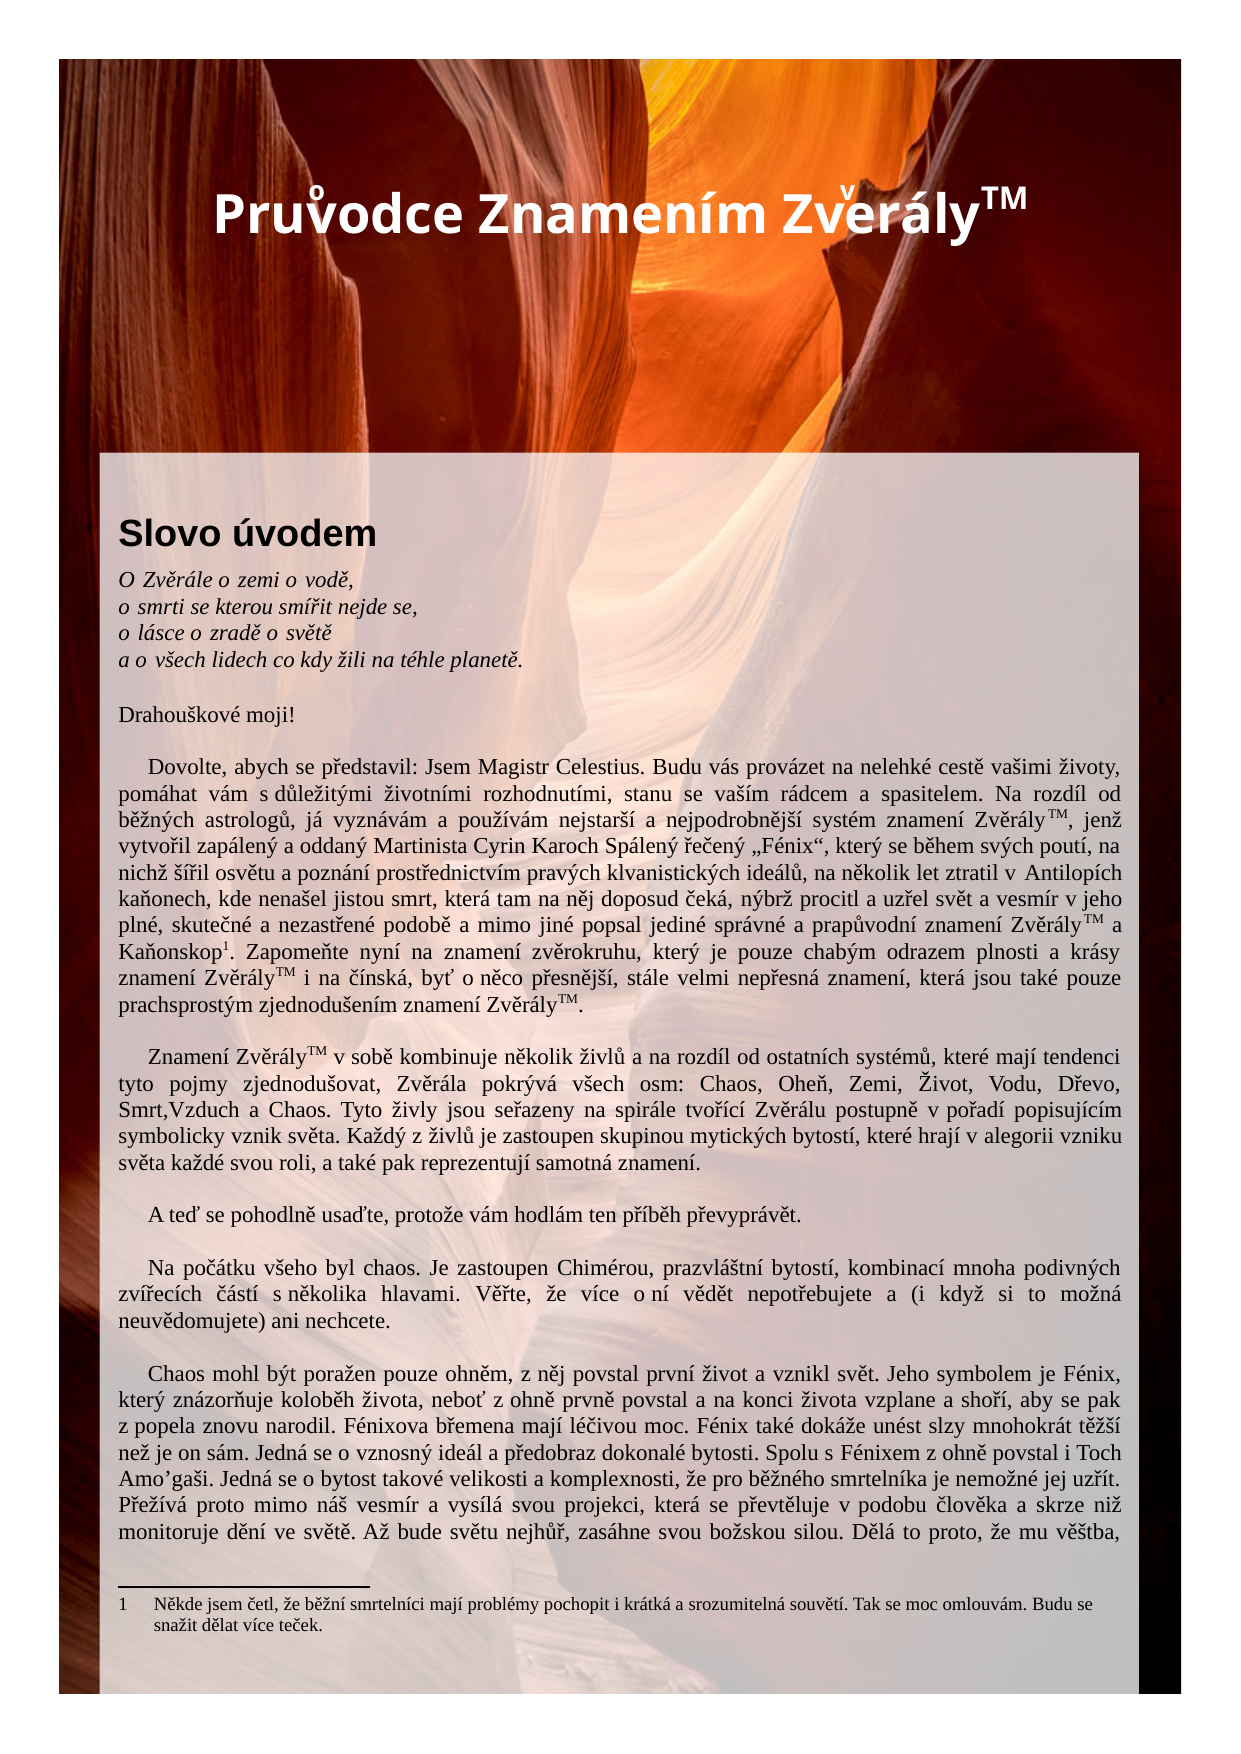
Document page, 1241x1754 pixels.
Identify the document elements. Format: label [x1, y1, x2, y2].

picture [59, 59, 1182, 1694]
